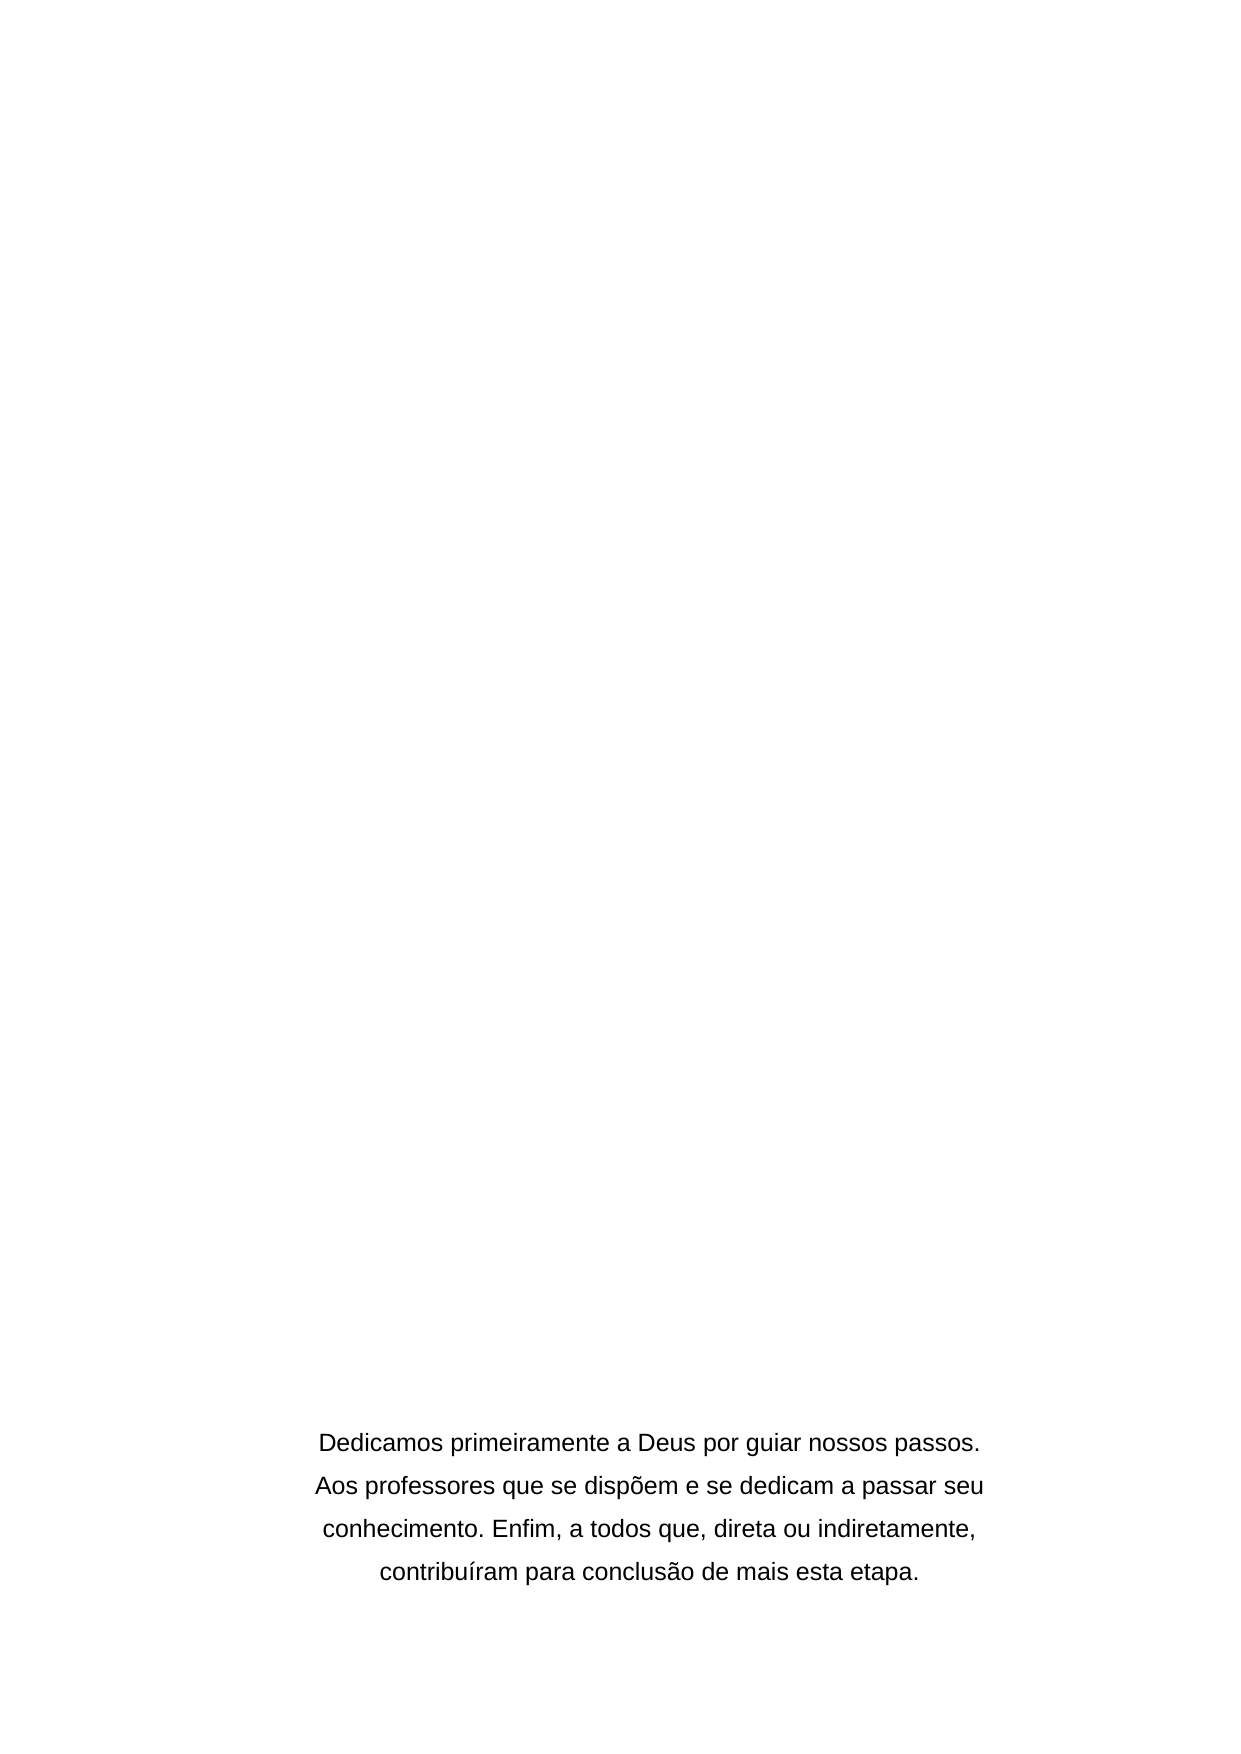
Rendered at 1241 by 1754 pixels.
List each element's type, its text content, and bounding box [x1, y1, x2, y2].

text Dedicamos primeiramente a Deus por guiar nossos passos. Aos professores que se dispõem e se dedicam a passar seu conhecimento. Enfim, a todos que, direta ou indiretamente, contribuíram para conclusão de mais esta etapa. [295, 1428, 1004, 1586]
